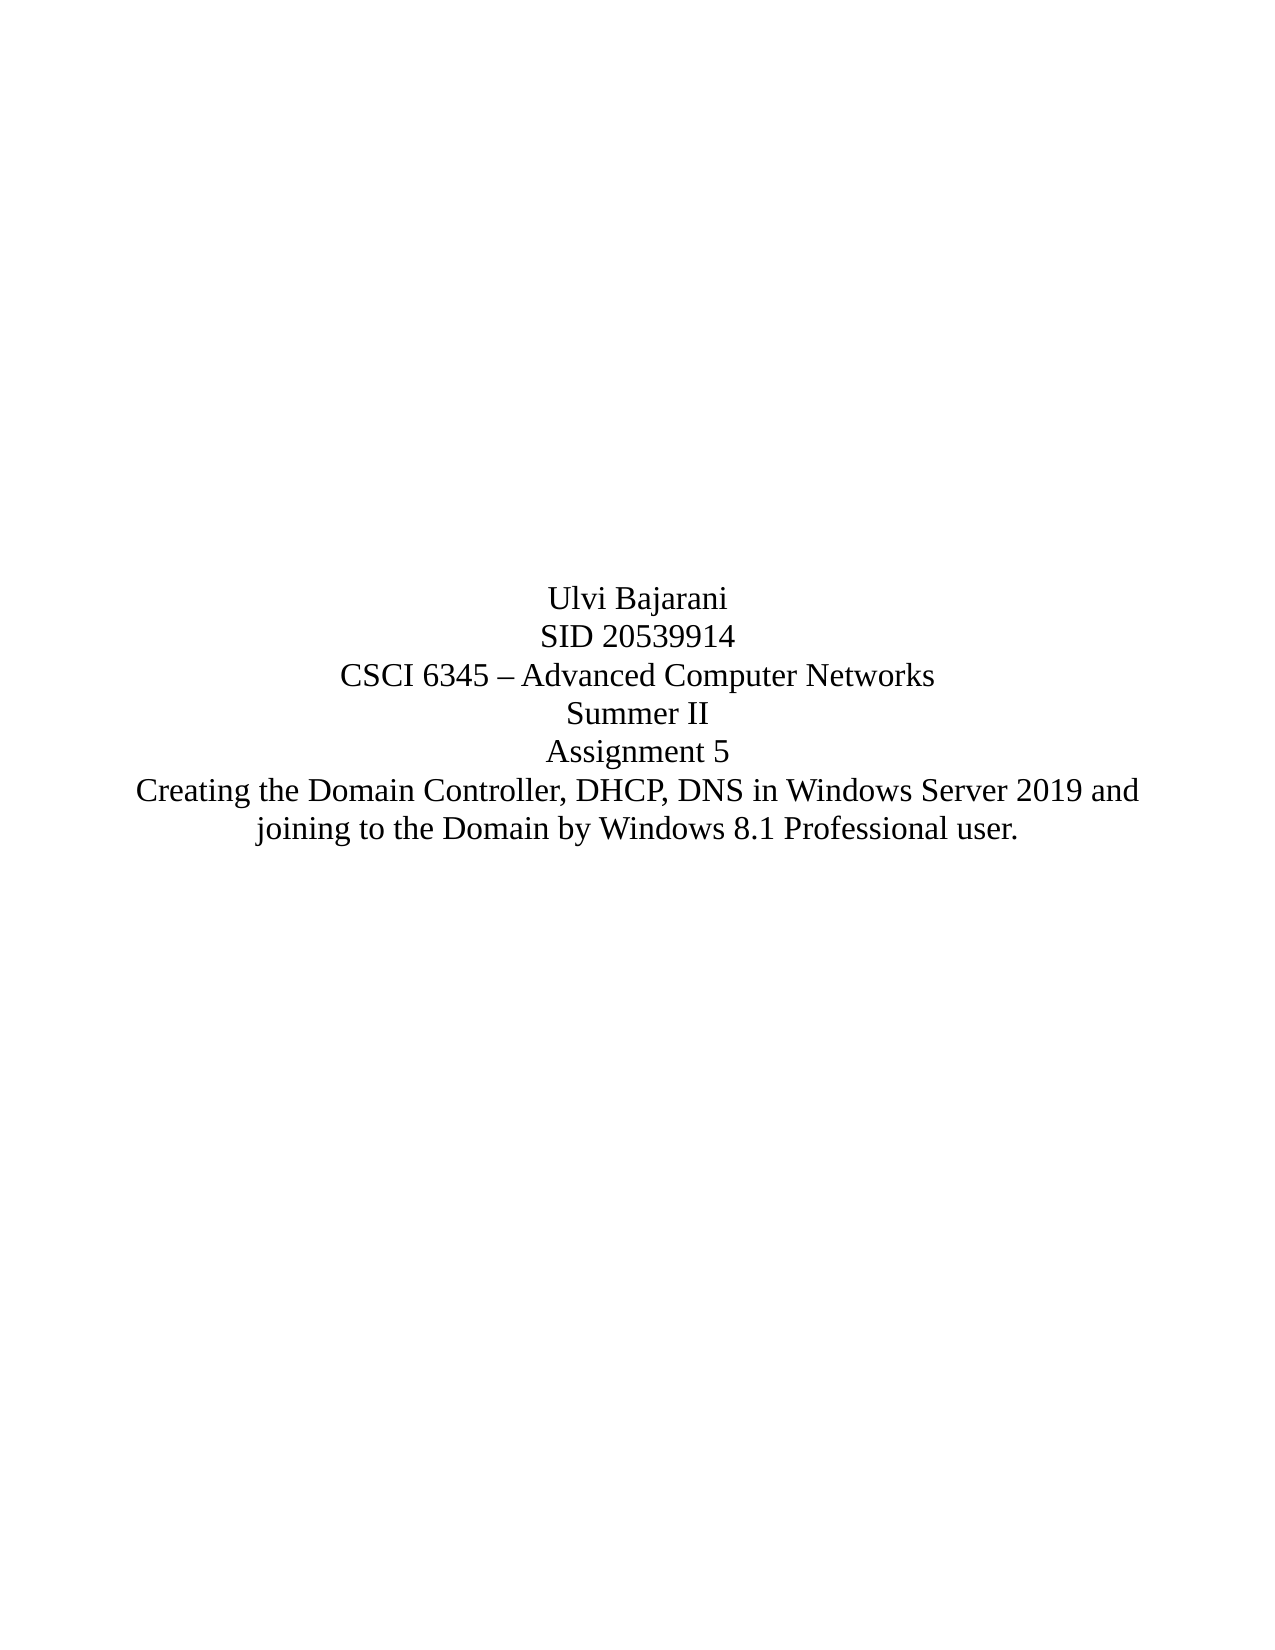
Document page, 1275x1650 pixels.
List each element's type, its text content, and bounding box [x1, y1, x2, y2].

text Assignment 5 [118, 731, 1157, 770]
text Creating the Domain Controller, DHCP, DNS in Windows Server 2019 and joining to the Domain by Windows 8.1 Professional user. [118, 770, 1157, 846]
text Ulvi Bajarani [118, 578, 1157, 616]
text SID 20539914 [118, 616, 1157, 655]
text Summer II [118, 693, 1157, 731]
text CSCI 6345 – Advanced Computer Networks [118, 655, 1157, 693]
